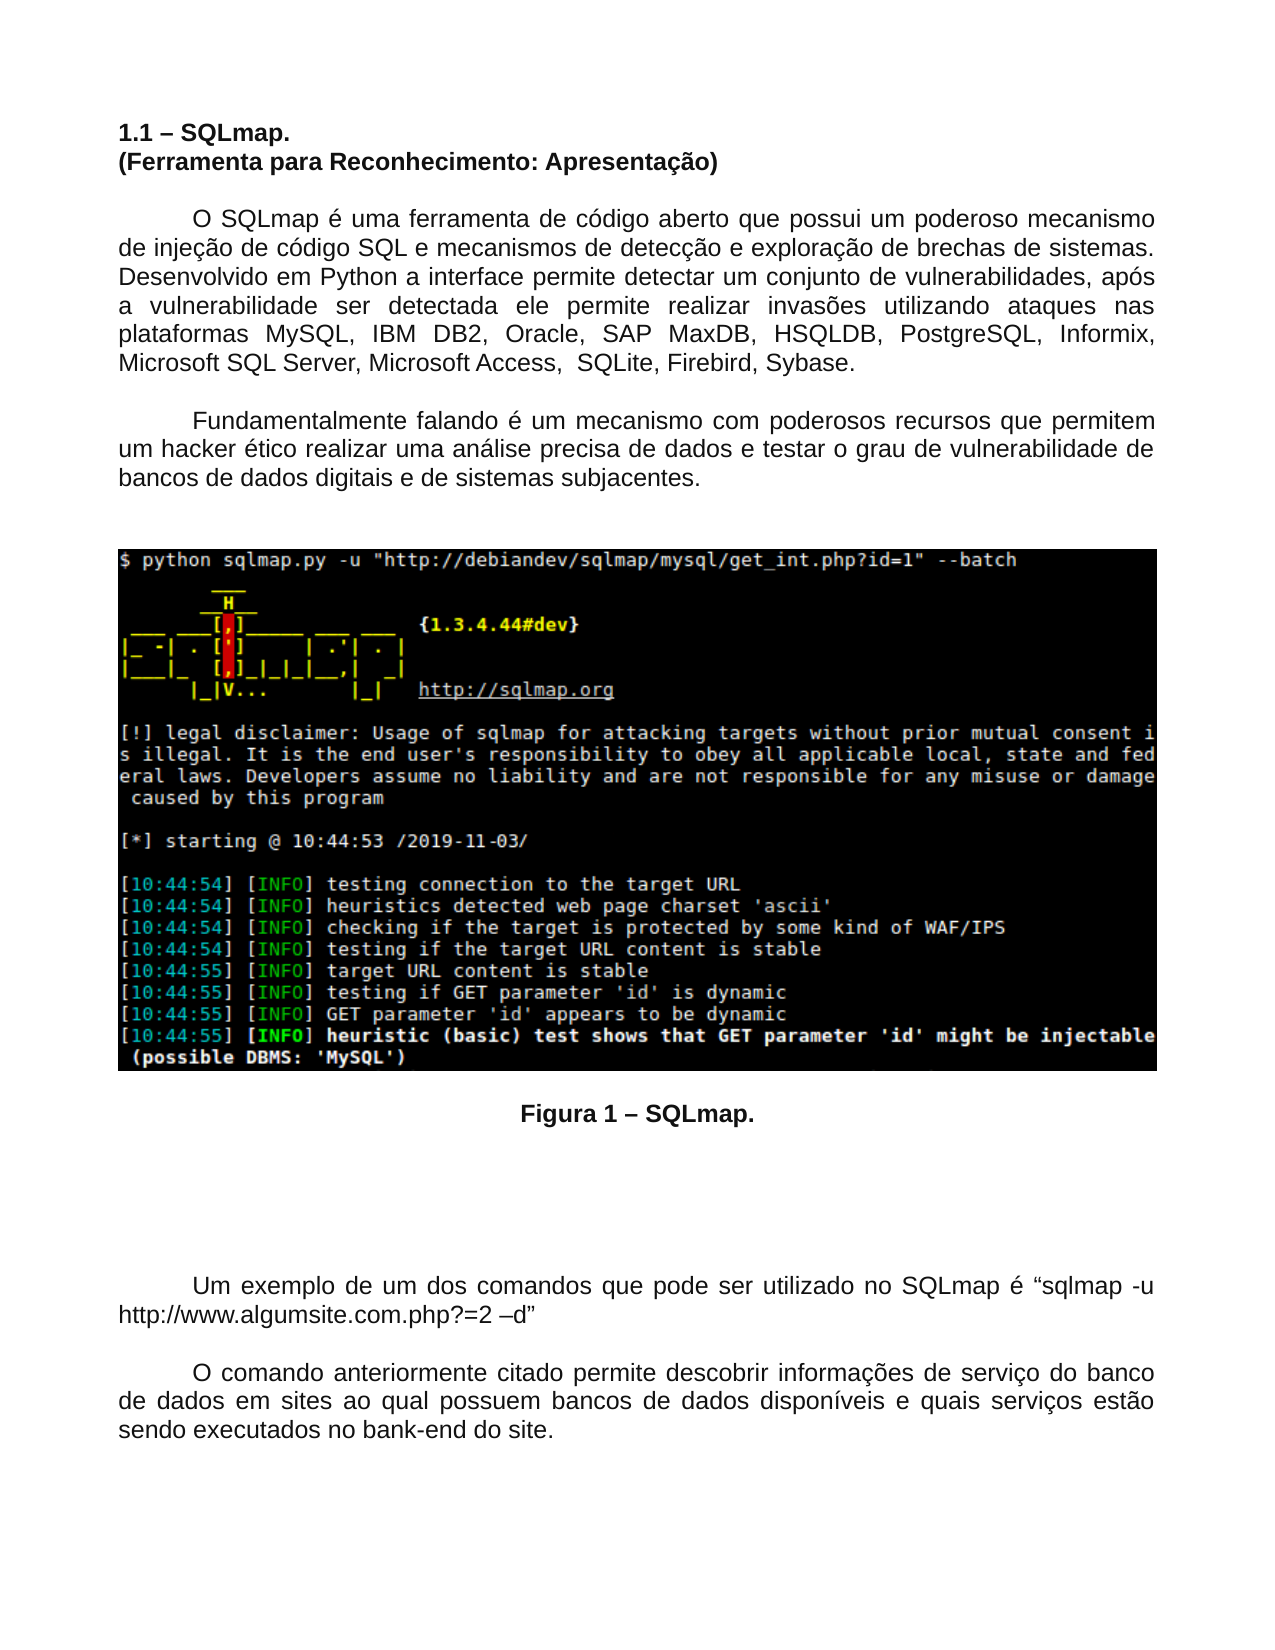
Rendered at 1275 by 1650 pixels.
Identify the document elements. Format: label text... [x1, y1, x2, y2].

text O SQLmap é uma ferramenta de código aberto que possui um poderoso mecanismo de injeção de código SQL e mecanismos de detecção e exploração de brechas de sistemas. Desenvolvido em Python a interface permite detectar um conjunto de vulnerabilidades, após a vulnerabilidade ser detectada ele permite realizar invasões utilizando ataques nas plataformas MySQL, IBM DB2, Oracle, SAP MaxDB, HSQLDB, PostgreSQL, Informix, Microsoft SQL Server, Microsoft Access, SQLite, Firebird, Sybase. [118, 204, 1157, 377]
text O comando anteriormente citado permite descobrir informações de serviço do banco de dados em sites ao qual possuem bancos de dados disponíveis e quais serviços estão sendo executados no bank-end do site. [118, 1358, 1157, 1444]
text Figura 1 – SQLmap. [118, 1099, 1157, 1128]
text Fundamentalmente falando é um mecanismo com poderosos recursos que permitem um hacker ético realizar uma análise precisa de dados e testar o grau de vulnerabilidade de bancos de dados digitais e de sistemas subjacentes. [118, 406, 1157, 492]
text 1.1 – SQLmap. [118, 118, 1157, 147]
picture [118, 549, 1157, 1071]
text Um exemplo de um dos comandos que pode ser utilizado no SQLmap é “sqlmap -u http://www.algumsite.com.php?=2 –d” [118, 1271, 1157, 1329]
text (Ferramenta para Reconhecimento: Apresentação) [118, 147, 1157, 176]
